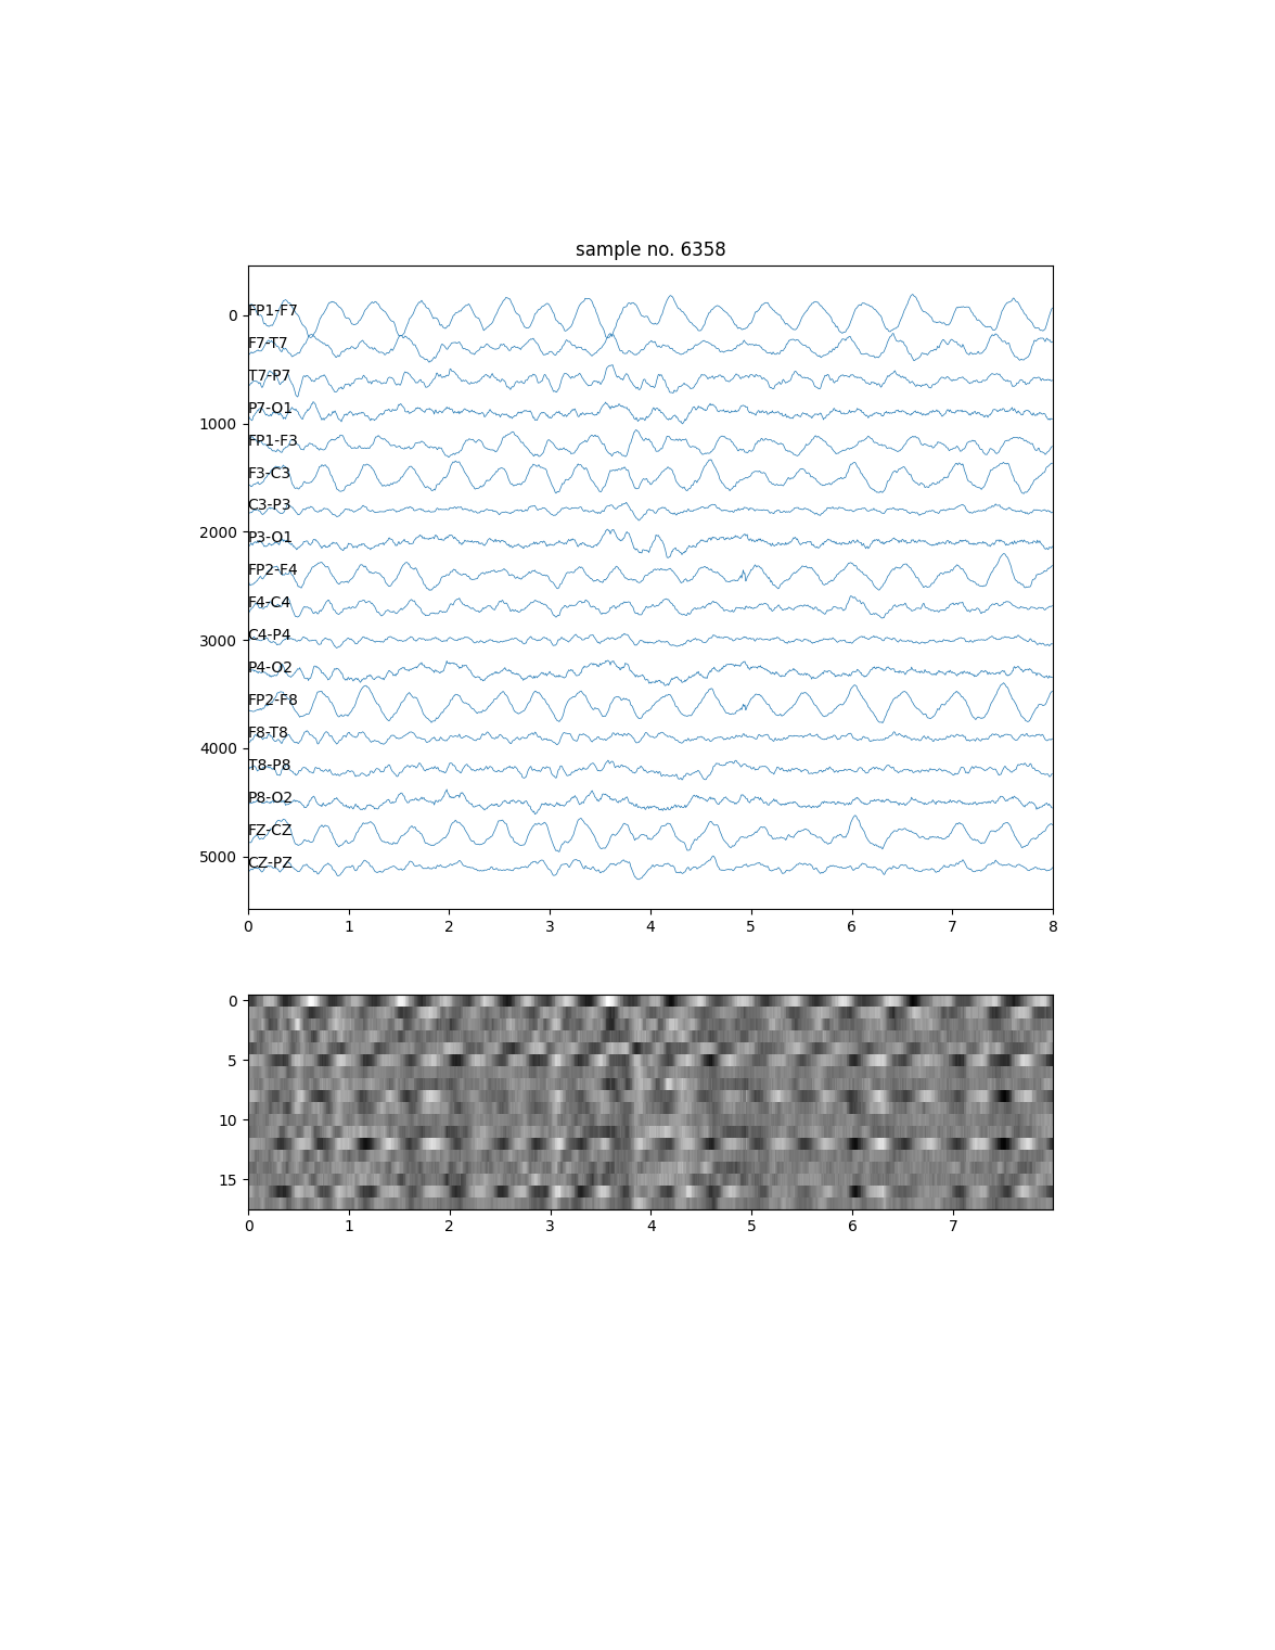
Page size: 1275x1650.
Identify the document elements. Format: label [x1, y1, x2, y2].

picture [118, 118, 1157, 1344]
